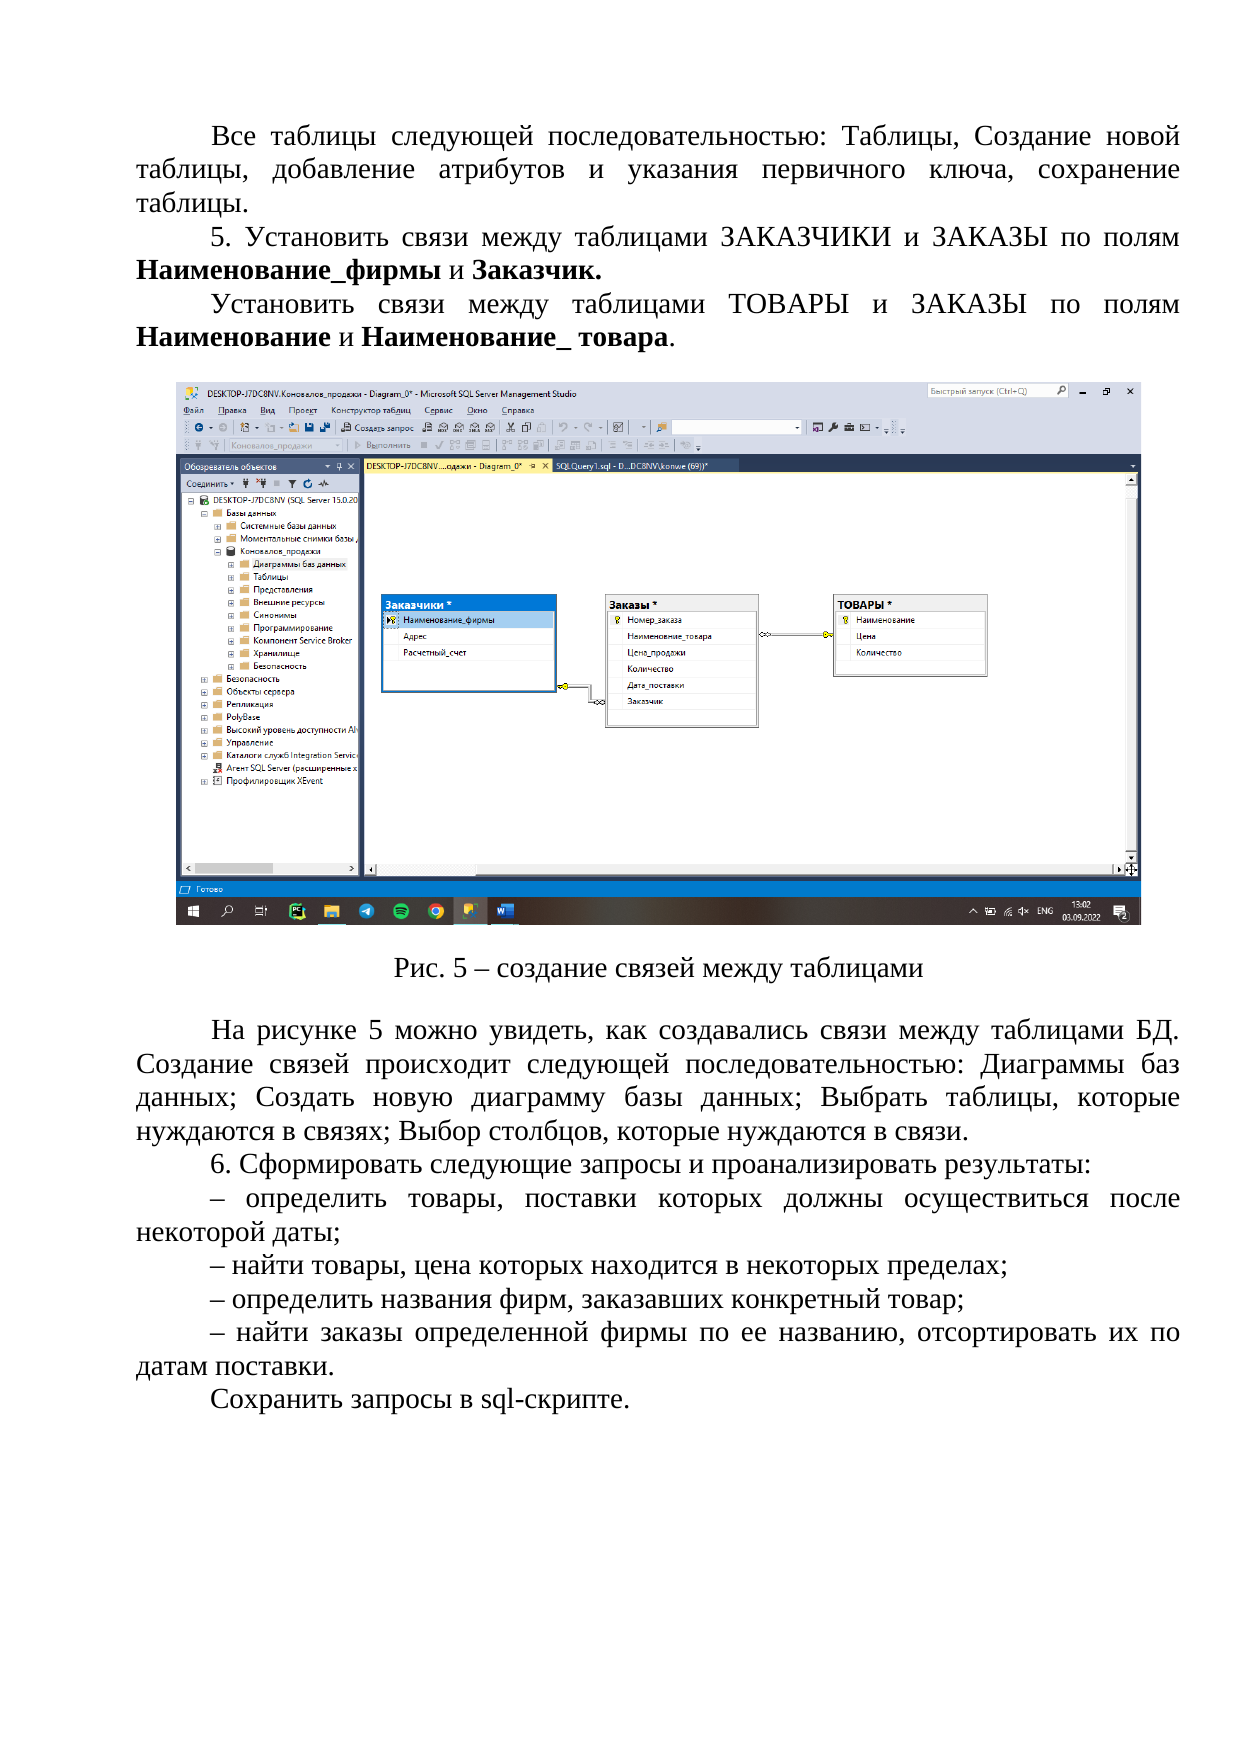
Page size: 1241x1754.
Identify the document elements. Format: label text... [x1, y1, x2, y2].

text На рисунке 5 можно увидеть, как создавались связи между таблицами БД. Создание связей происходит следующей последовательностью: Диаграммы баз данных; Создать новую диаграмму базы данных; Выбрать таблицы, которые нуждаются в связях; Выбор столбцов, которые нуждаются в связи. [136, 1012, 1181, 1147]
text – определить названия фирм, заказавших конкретный товар; [136, 1281, 1181, 1314]
picture [176, 382, 1142, 925]
text – определить товары, поставки которых должны осуществиться после некоторой даты; [136, 1180, 1181, 1247]
text Сохранить запросы в sql-скрипте. [136, 1381, 1181, 1415]
text – найти заказы определенной фирмы по ее названию, отсортировать их по датам поставки. [136, 1314, 1181, 1381]
text Установить связи между таблицами ТОВАРЫ и ЗАКАЗЫ по полям Наименование и Наименование_ товара. [136, 286, 1181, 353]
text Рис. 5 – создание связей между таблицами [136, 950, 1181, 983]
text 5. Установить связи между таблицами ЗАКАЗЧИКИ и ЗАКАЗЫ по полям Наименование_фирмы и Заказчик. [136, 219, 1181, 286]
text – найти товары, цена которых находится в некоторых пределах; [136, 1247, 1181, 1281]
text 6. Сформировать следующие запросы и проанализировать результаты: [136, 1147, 1181, 1180]
text Все таблицы следующей последовательностью: Таблицы, Создание новой таблицы, добавление атрибутов и указания первичного ключа, сохранение таблицы. [136, 118, 1181, 219]
